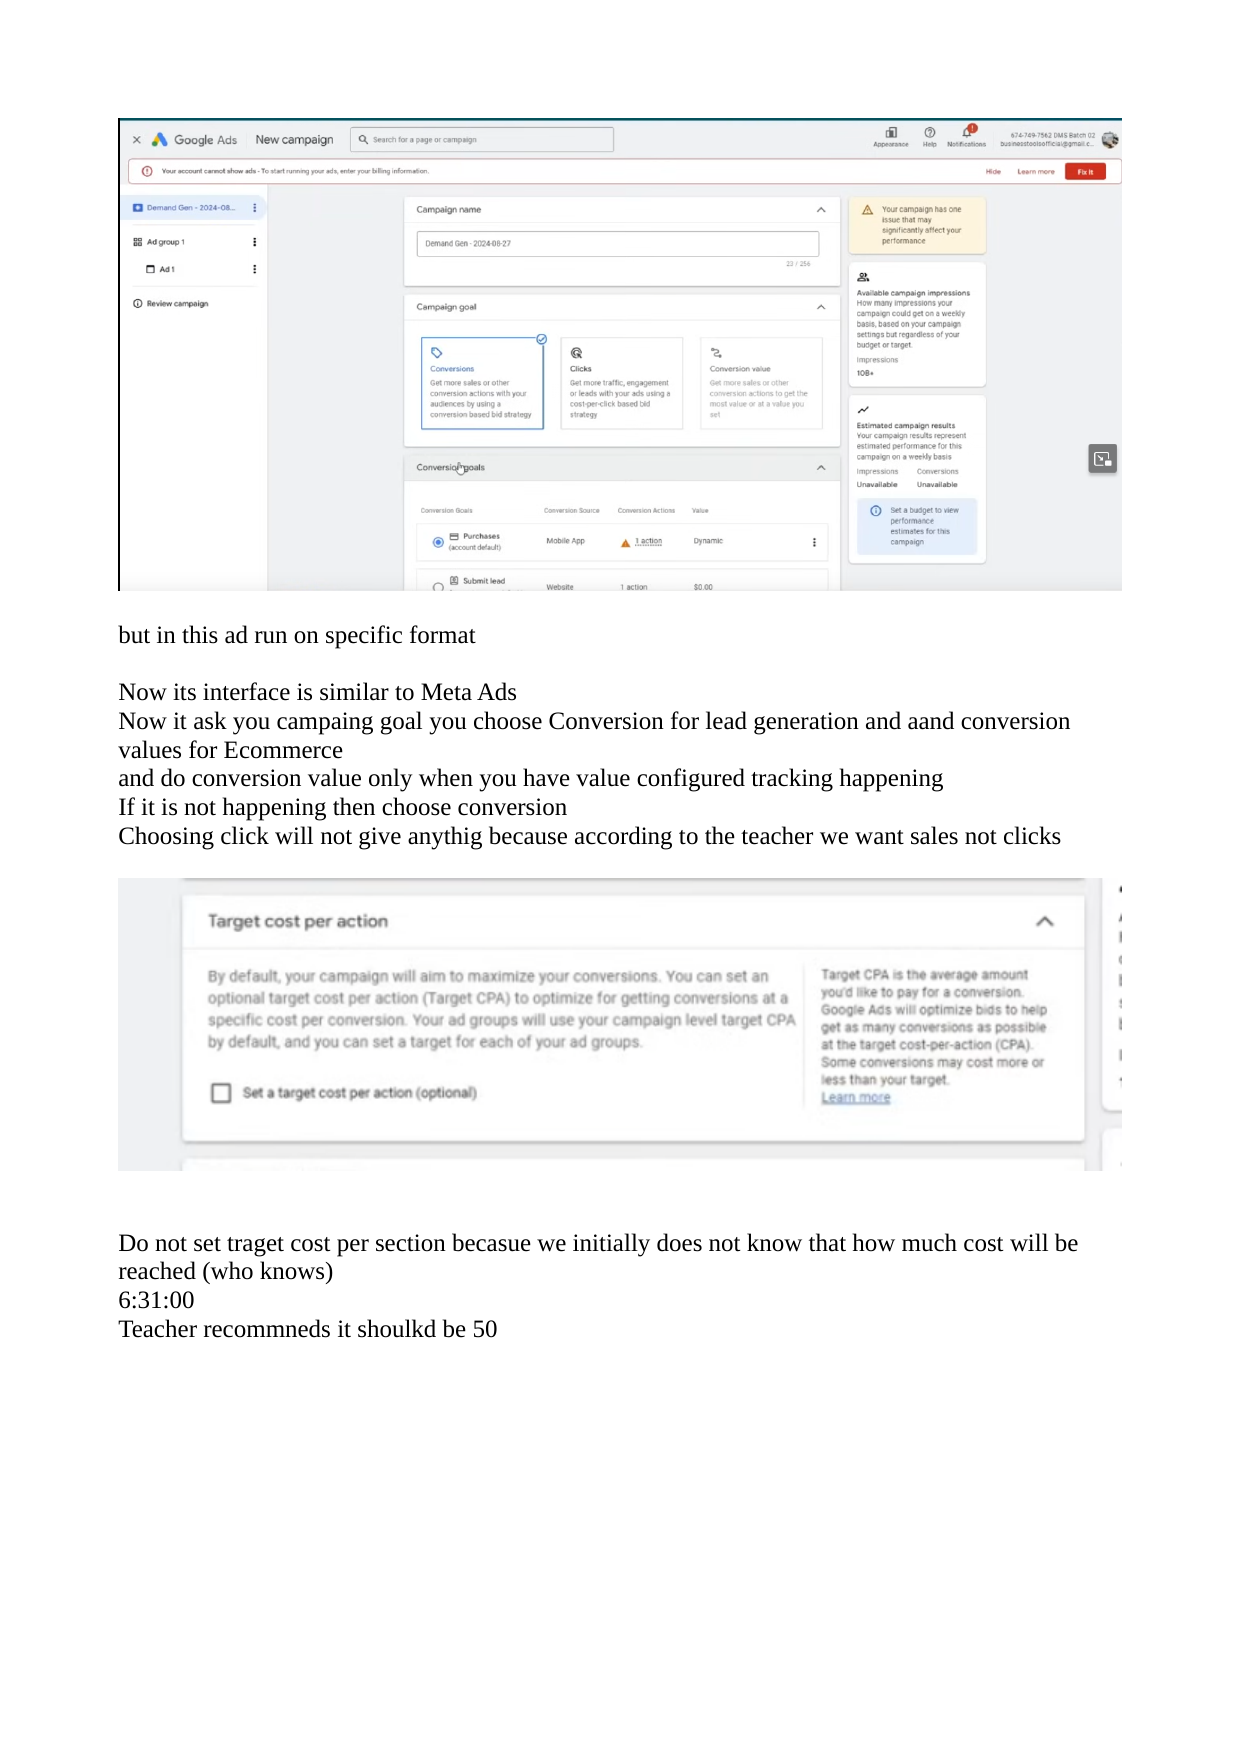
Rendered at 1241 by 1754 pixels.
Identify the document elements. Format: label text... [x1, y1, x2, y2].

text If it is not happening then choose conversion [118, 792, 1122, 821]
picture [118, 878, 1122, 1171]
text Do not set traget cost per section becasue we initially does not know that how much cost will be reached (who knows) [118, 1228, 1122, 1285]
picture [118, 118, 1122, 591]
text Now it ask you campaing goal you choose Conversion for lead generation and aand conversion values for Ecommerce [118, 706, 1122, 763]
text and do conversion value only when you have value configured tracking happening [118, 763, 1122, 792]
text but in this ad run on specific format [118, 620, 1122, 648]
text Choosing click will not give anythig because according to the teacher we want sales not clicks [118, 821, 1122, 850]
text Teacher recommneds it shoulkd be 50 [118, 1314, 1122, 1343]
text 6:31:00 [118, 1285, 1122, 1314]
text Now its interface is similar to Meta Ads [118, 677, 1122, 706]
